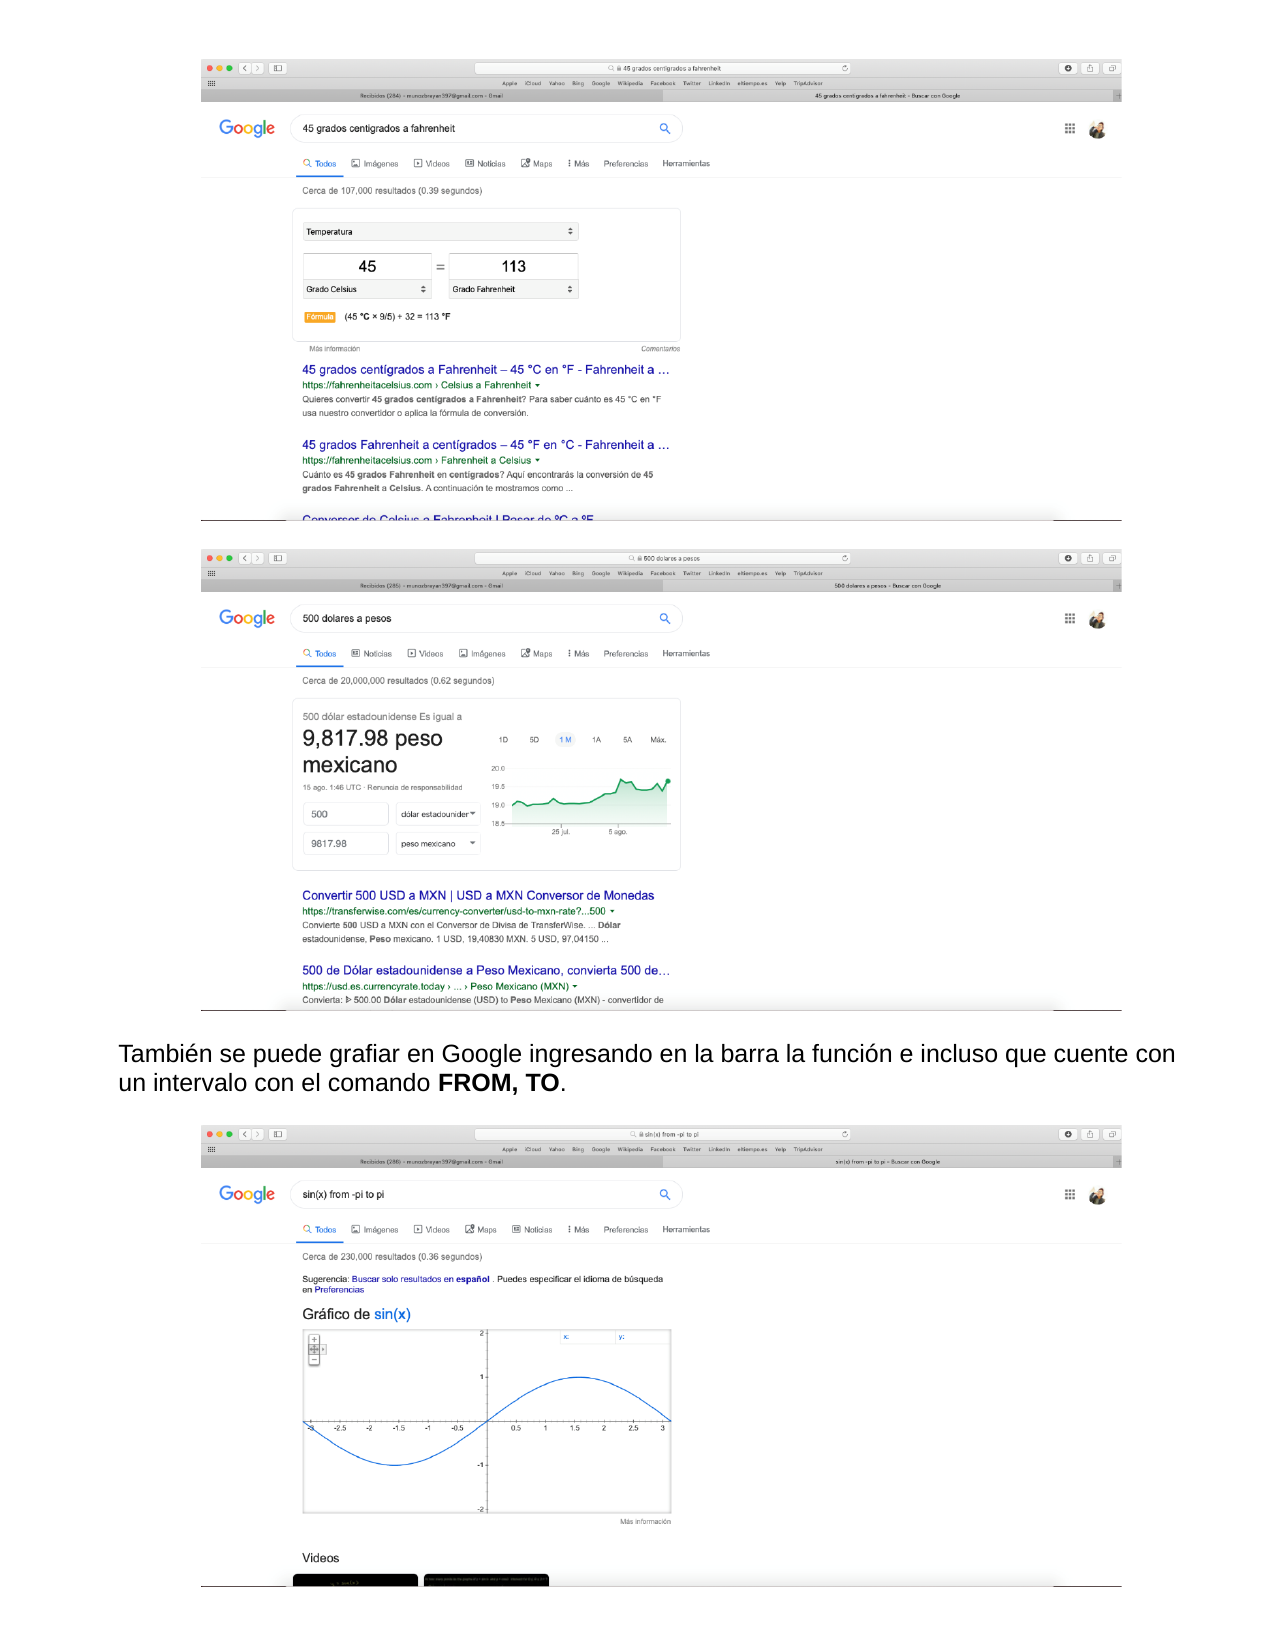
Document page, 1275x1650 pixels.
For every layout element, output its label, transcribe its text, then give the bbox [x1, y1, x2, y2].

text También se puede grafiar en Google ingresando en la barra la función e incluso que cuente con un intervalo con el comando FROM, TO. [118, 1039, 1205, 1097]
